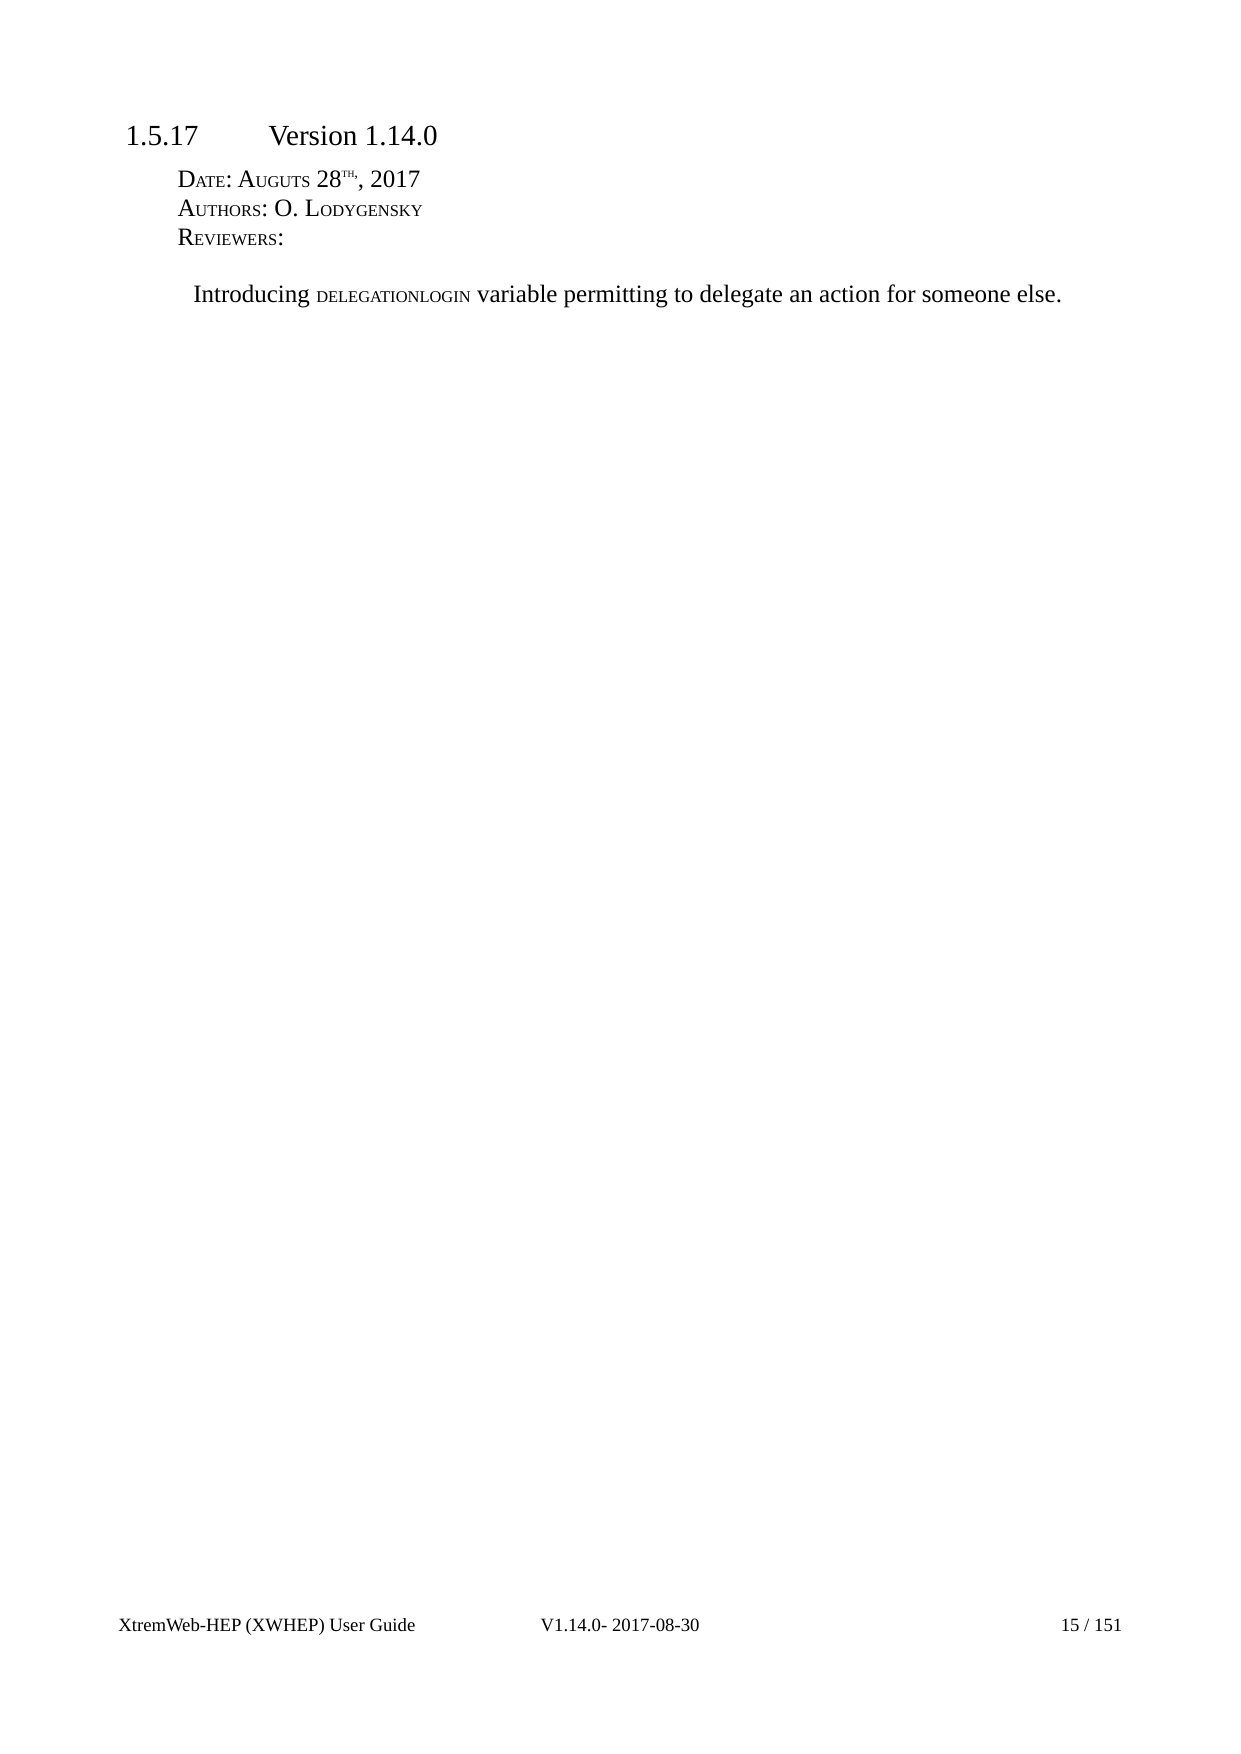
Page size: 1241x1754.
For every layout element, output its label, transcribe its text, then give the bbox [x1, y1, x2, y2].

text Introducing delegationlogin variable permitting to delegate an action for someone else. [118, 279, 1122, 308]
text Reviewers: [177, 222, 1122, 250]
text Date: Auguts 28th,, 2017 [177, 164, 1122, 193]
text Authors: O. Lodygensky [177, 193, 1122, 222]
subtitle Version 1.14.0 [118, 118, 1122, 152]
